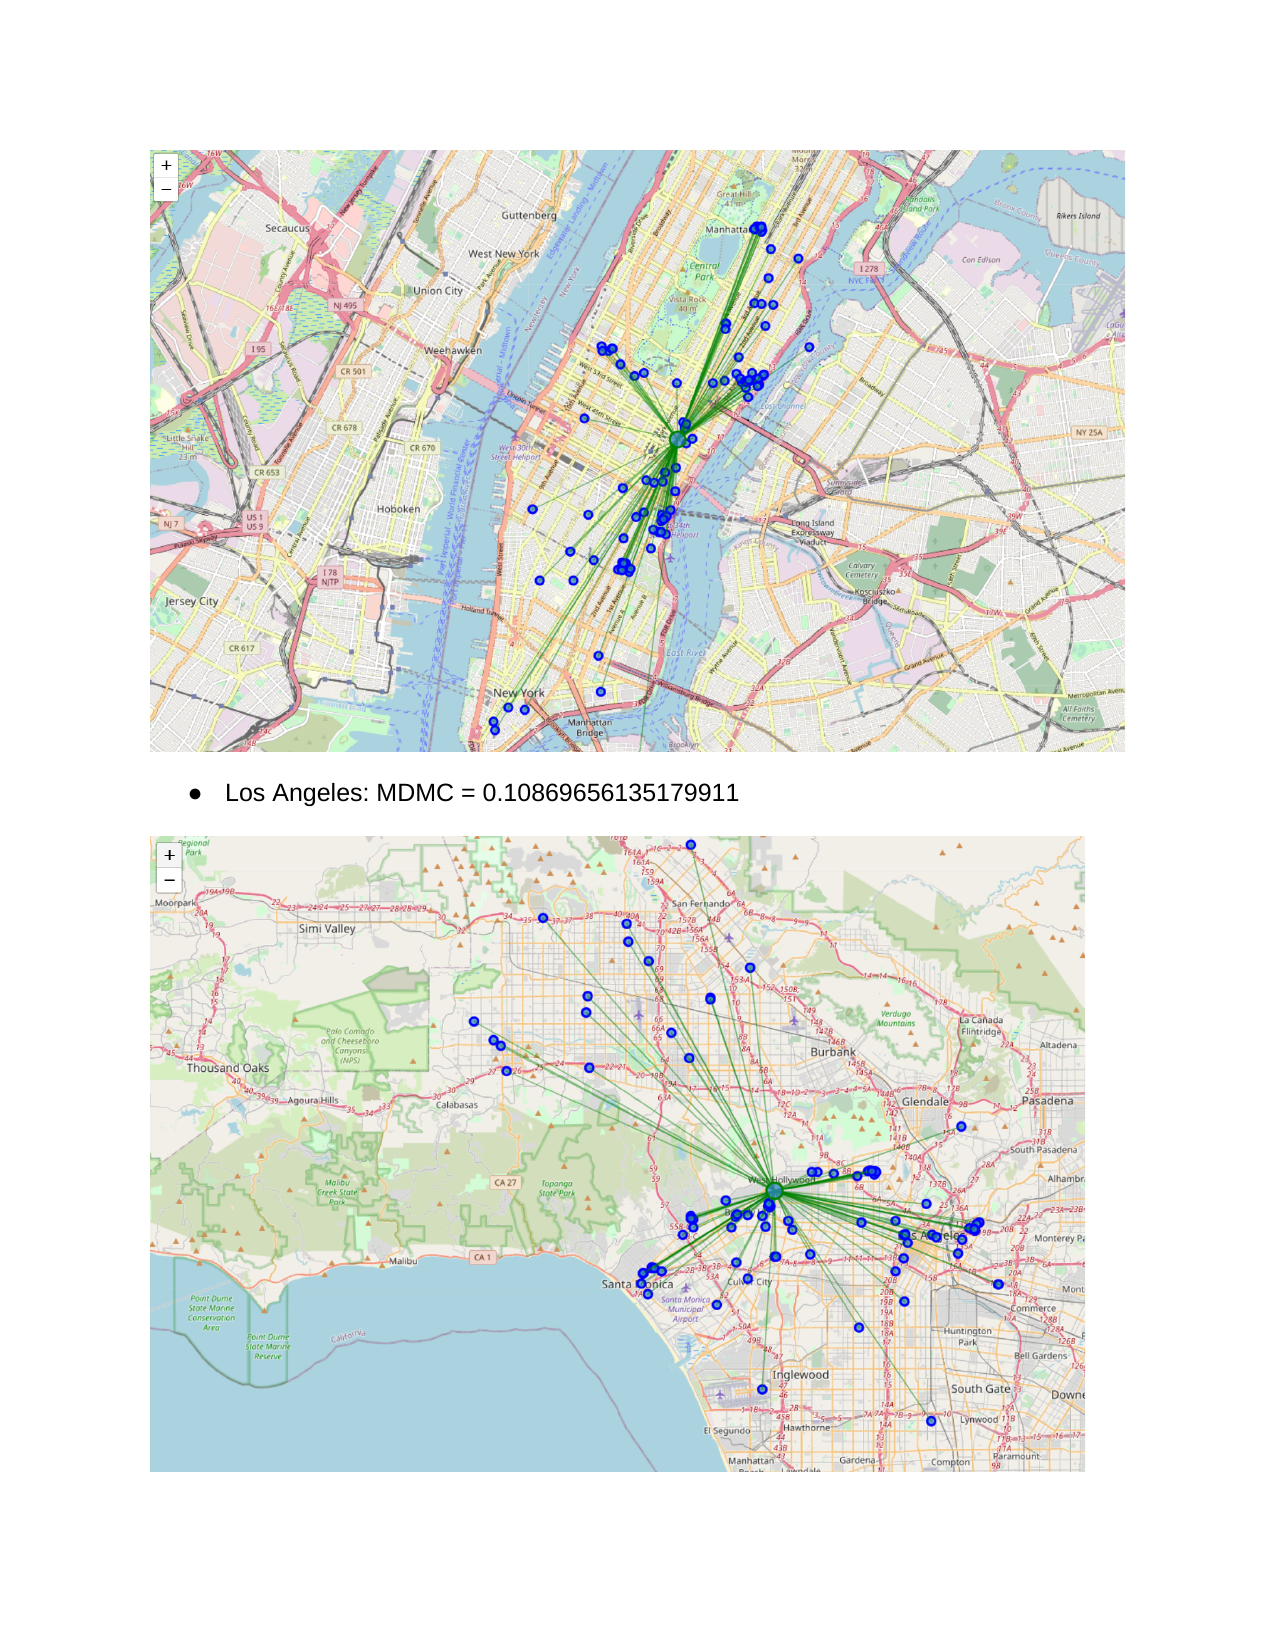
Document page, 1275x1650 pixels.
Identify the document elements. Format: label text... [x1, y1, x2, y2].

picture [150, 150, 1125, 752]
picture [150, 836, 1085, 1472]
list Los Angeles: MDMC = 0.10869656135179911 [187, 778, 1125, 807]
